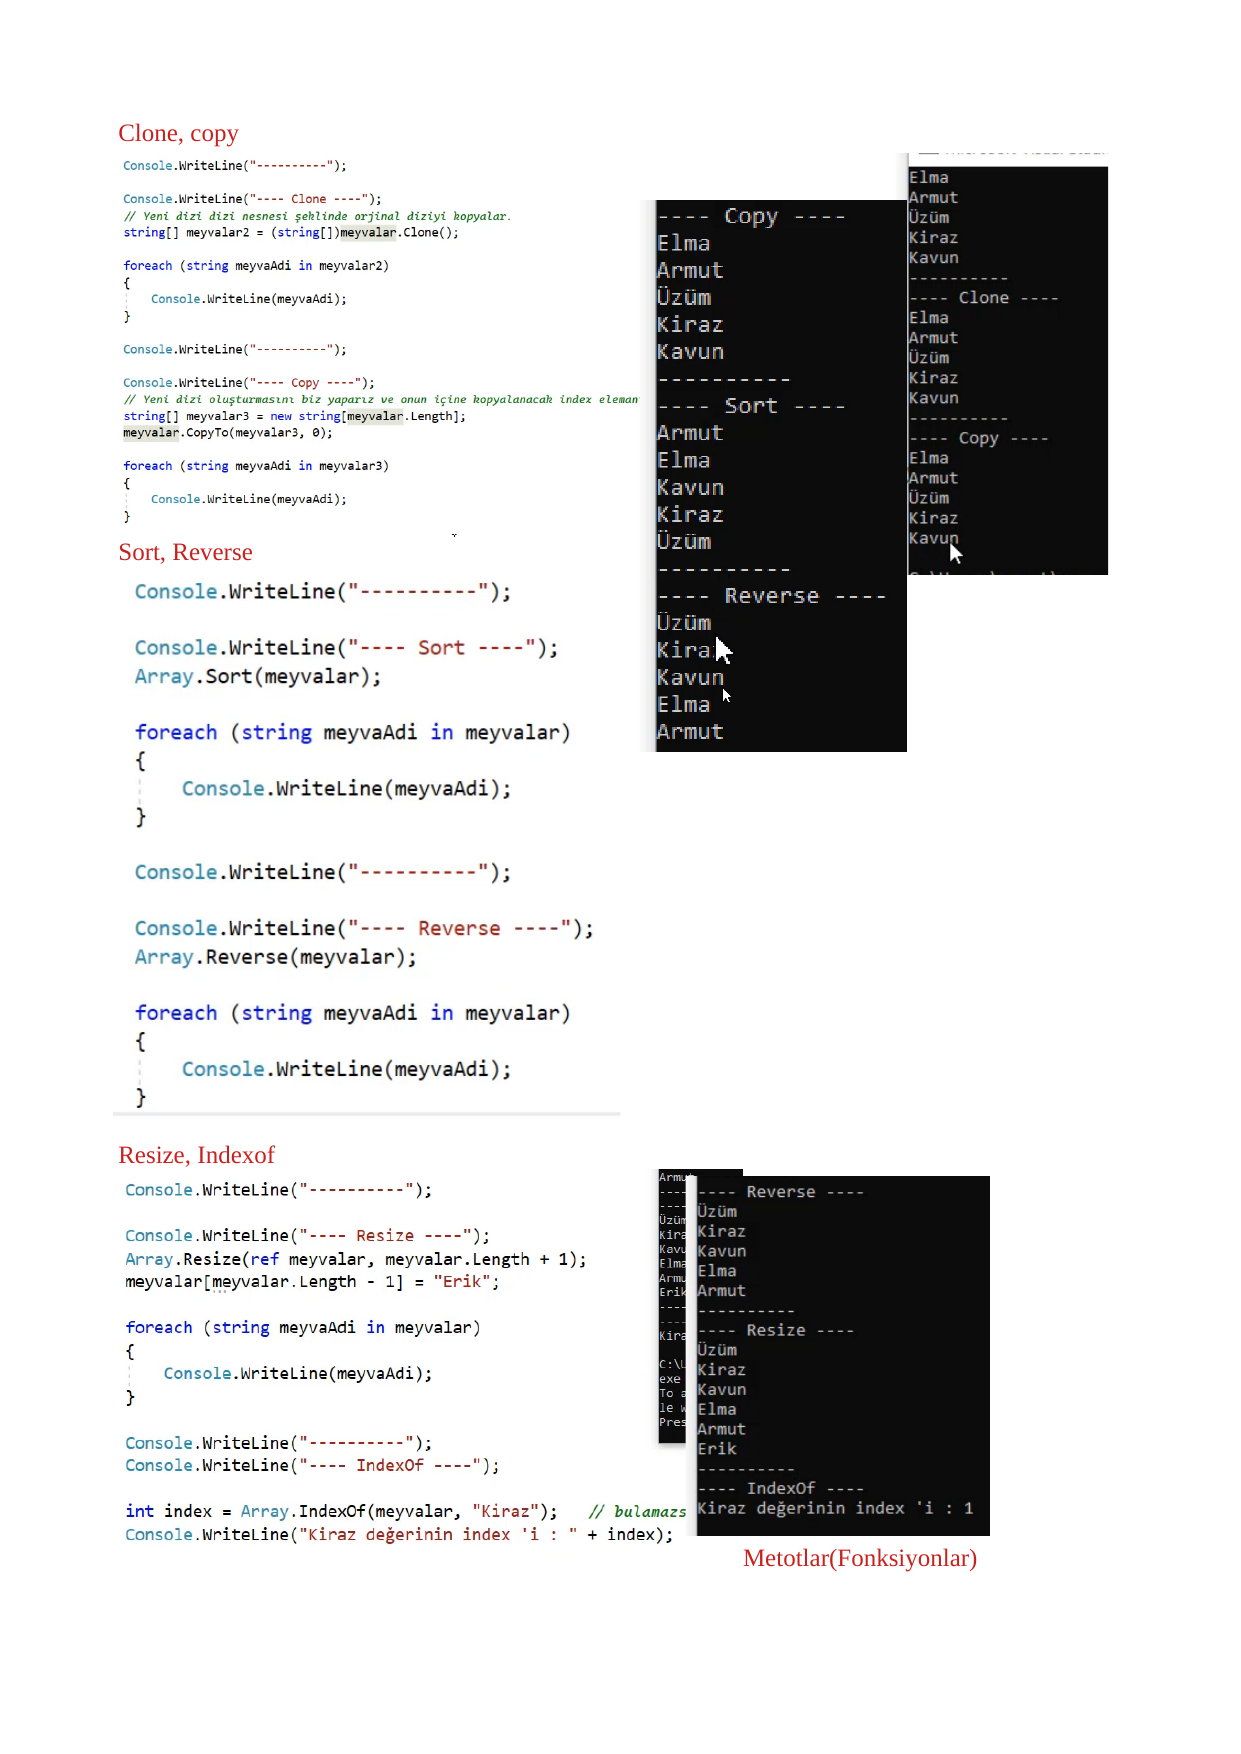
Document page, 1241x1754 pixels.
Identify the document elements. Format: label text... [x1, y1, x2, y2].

text Clone, copy [118, 118, 1122, 147]
text Sort, Reverse [118, 537, 639, 565]
text Resize, Indexof [118, 1140, 1122, 1169]
text [1109, 176, 1122, 565]
text Metotlar(Fonksiyonlar) [118, 1543, 1122, 1572]
